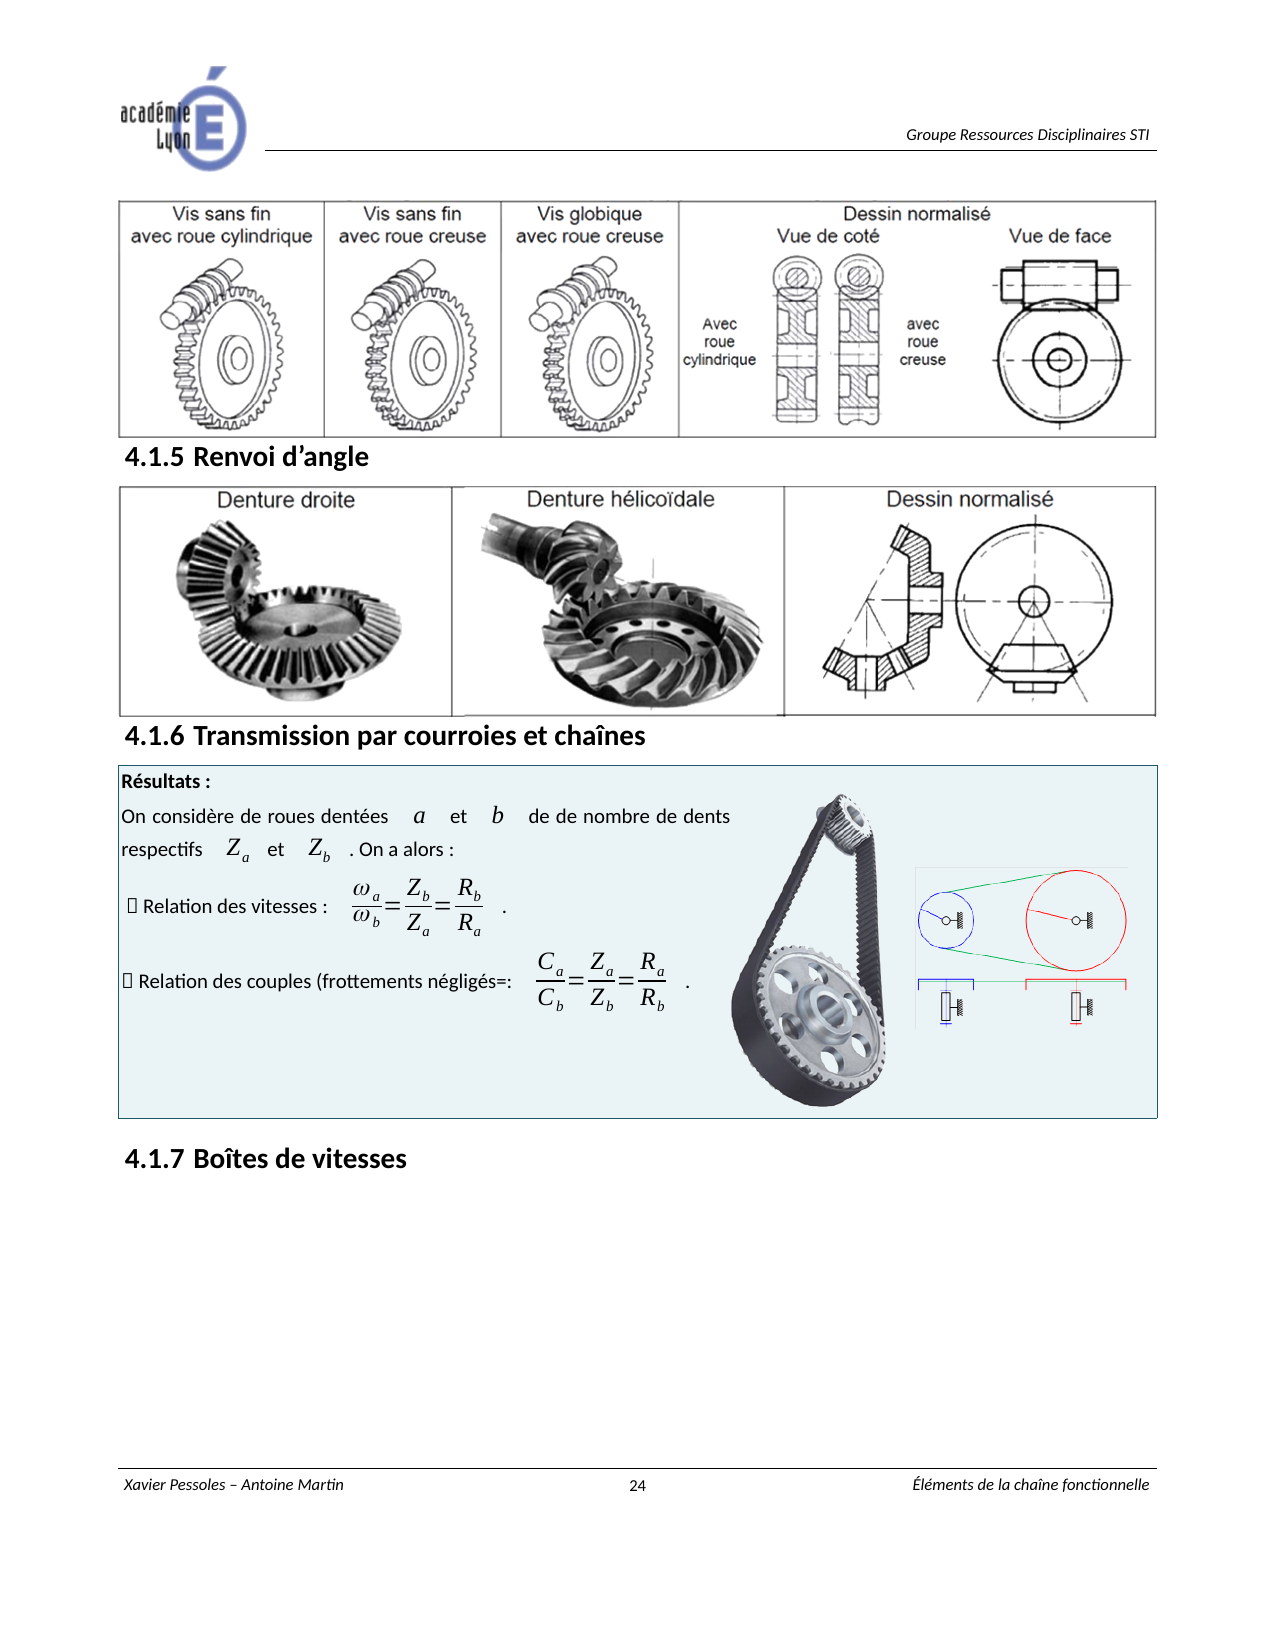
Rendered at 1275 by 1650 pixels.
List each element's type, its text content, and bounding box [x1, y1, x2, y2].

picture [121, 66, 247, 173]
subtitle Transmission par courroies et chaînes [118, 717, 1157, 752]
text [1128, 945, 1157, 1014]
text  Relation des vitesses : . [119, 870, 731, 939]
text Résultats : [119, 766, 1157, 793]
picture [118, 200, 1157, 438]
text [1128, 798, 1157, 865]
picture [118, 486, 1157, 717]
subtitle Boîtes de vitesses [118, 1141, 1157, 1176]
subtitle Renvoi d’angle [118, 438, 1157, 473]
text [1128, 870, 1157, 939]
picture [731, 794, 1128, 1107]
text  Relation des couples (frottements négligés=: . [119, 945, 731, 1014]
text On considère de roues dentées et de de nombre de dents respectifs et . On a alors : [119, 798, 731, 865]
